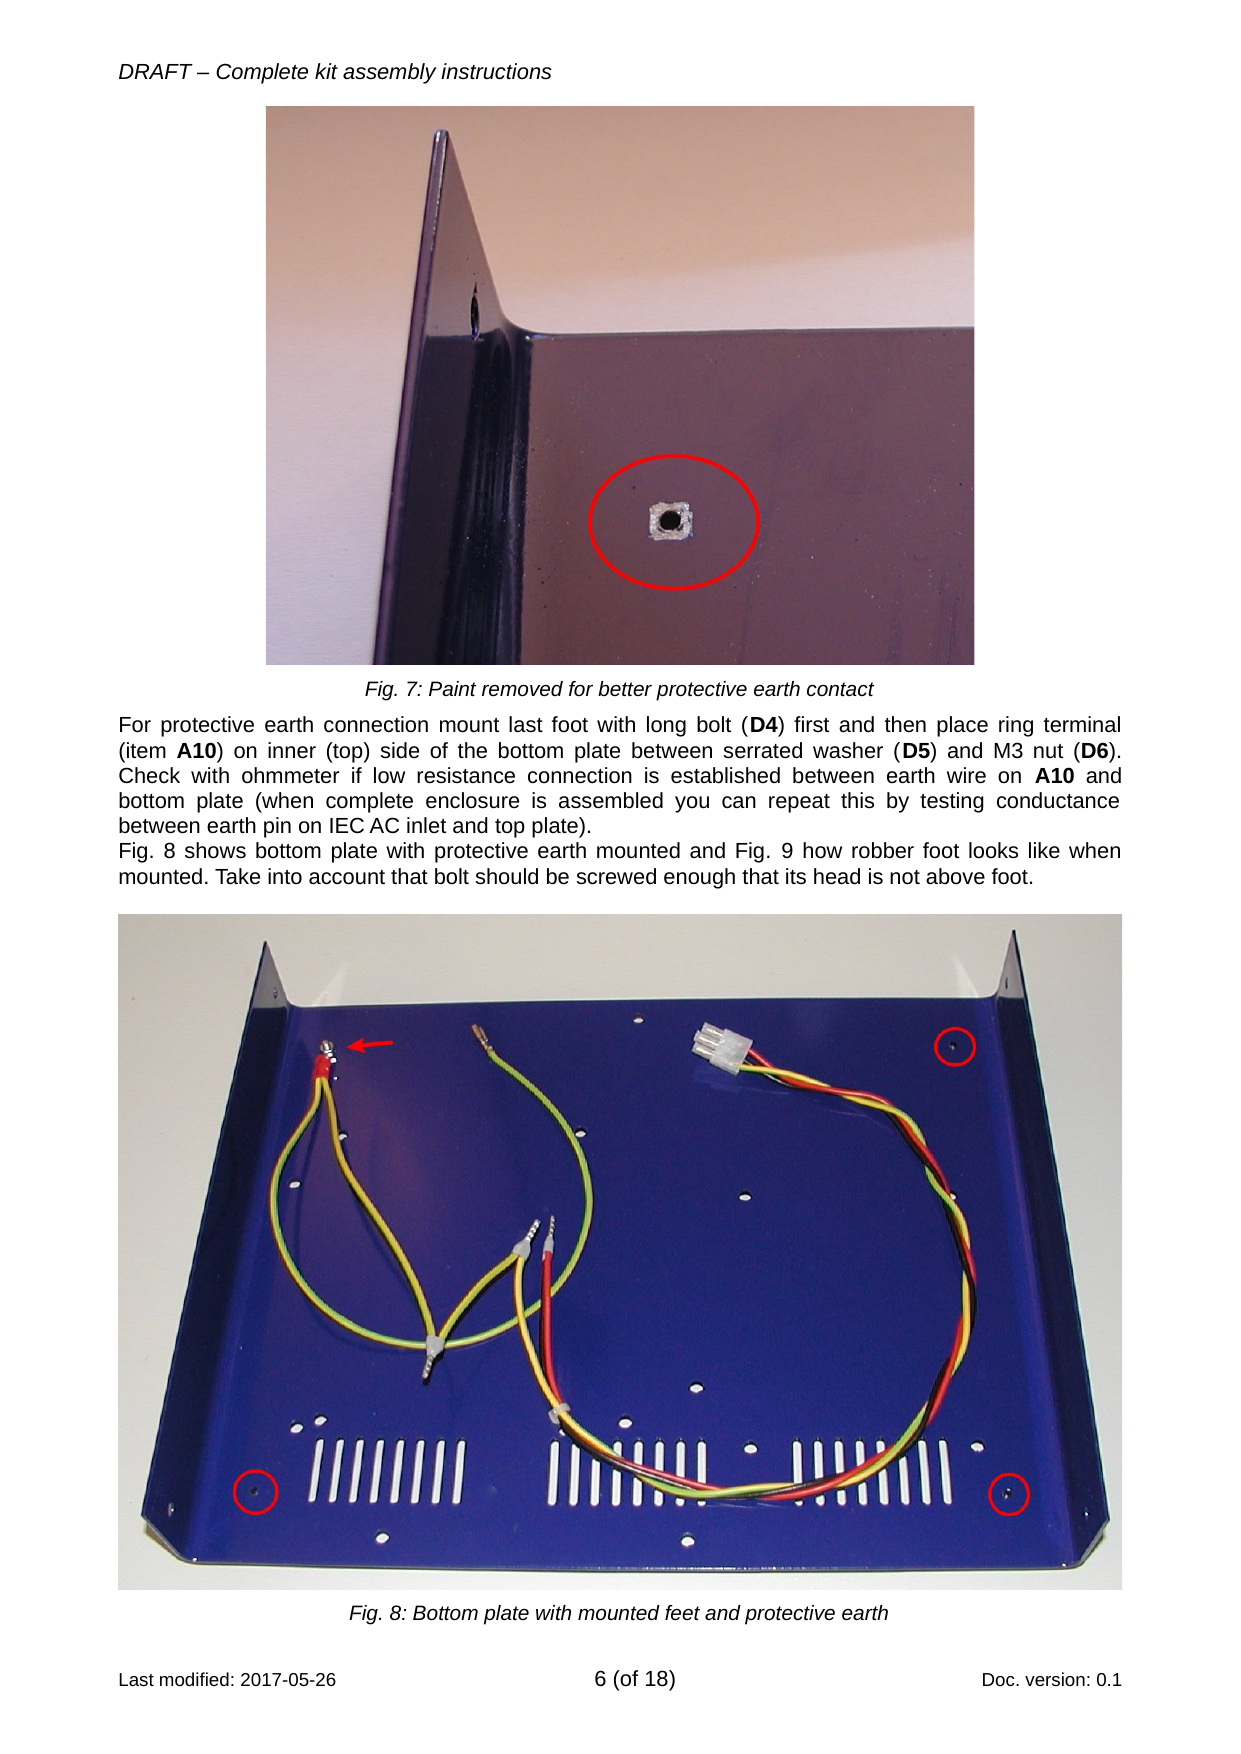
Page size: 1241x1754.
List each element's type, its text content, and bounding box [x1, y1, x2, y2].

text Fig. 8 shows bottom plate with protective earth mounted and Fig. 9 how robber foot looks like when mounted. Take into account that bolt should be screwed enough that its head is not above foot. [118, 838, 1122, 889]
picture [265, 106, 975, 665]
text Fig. 8: Bottom plate with mounted feet and protective earth [118, 1590, 1122, 1625]
text For protective earth connection mount last foot with long bolt (D4) first and then place ring terminal (item A10) on inner (top) side of the bottom plate between serrated washer (D5) and M3 nut (D6). Check with ohmmeter if low resistance connection is established between earth wire on A10 and bottom plate (when complete enclosure is assembled you can repeat this by testing conductance between earth pin on IEC AC inlet and top plate). [118, 106, 1122, 838]
text Fig. 7: Paint removed for better protective earth contact [266, 665, 974, 701]
picture [118, 914, 1123, 1590]
